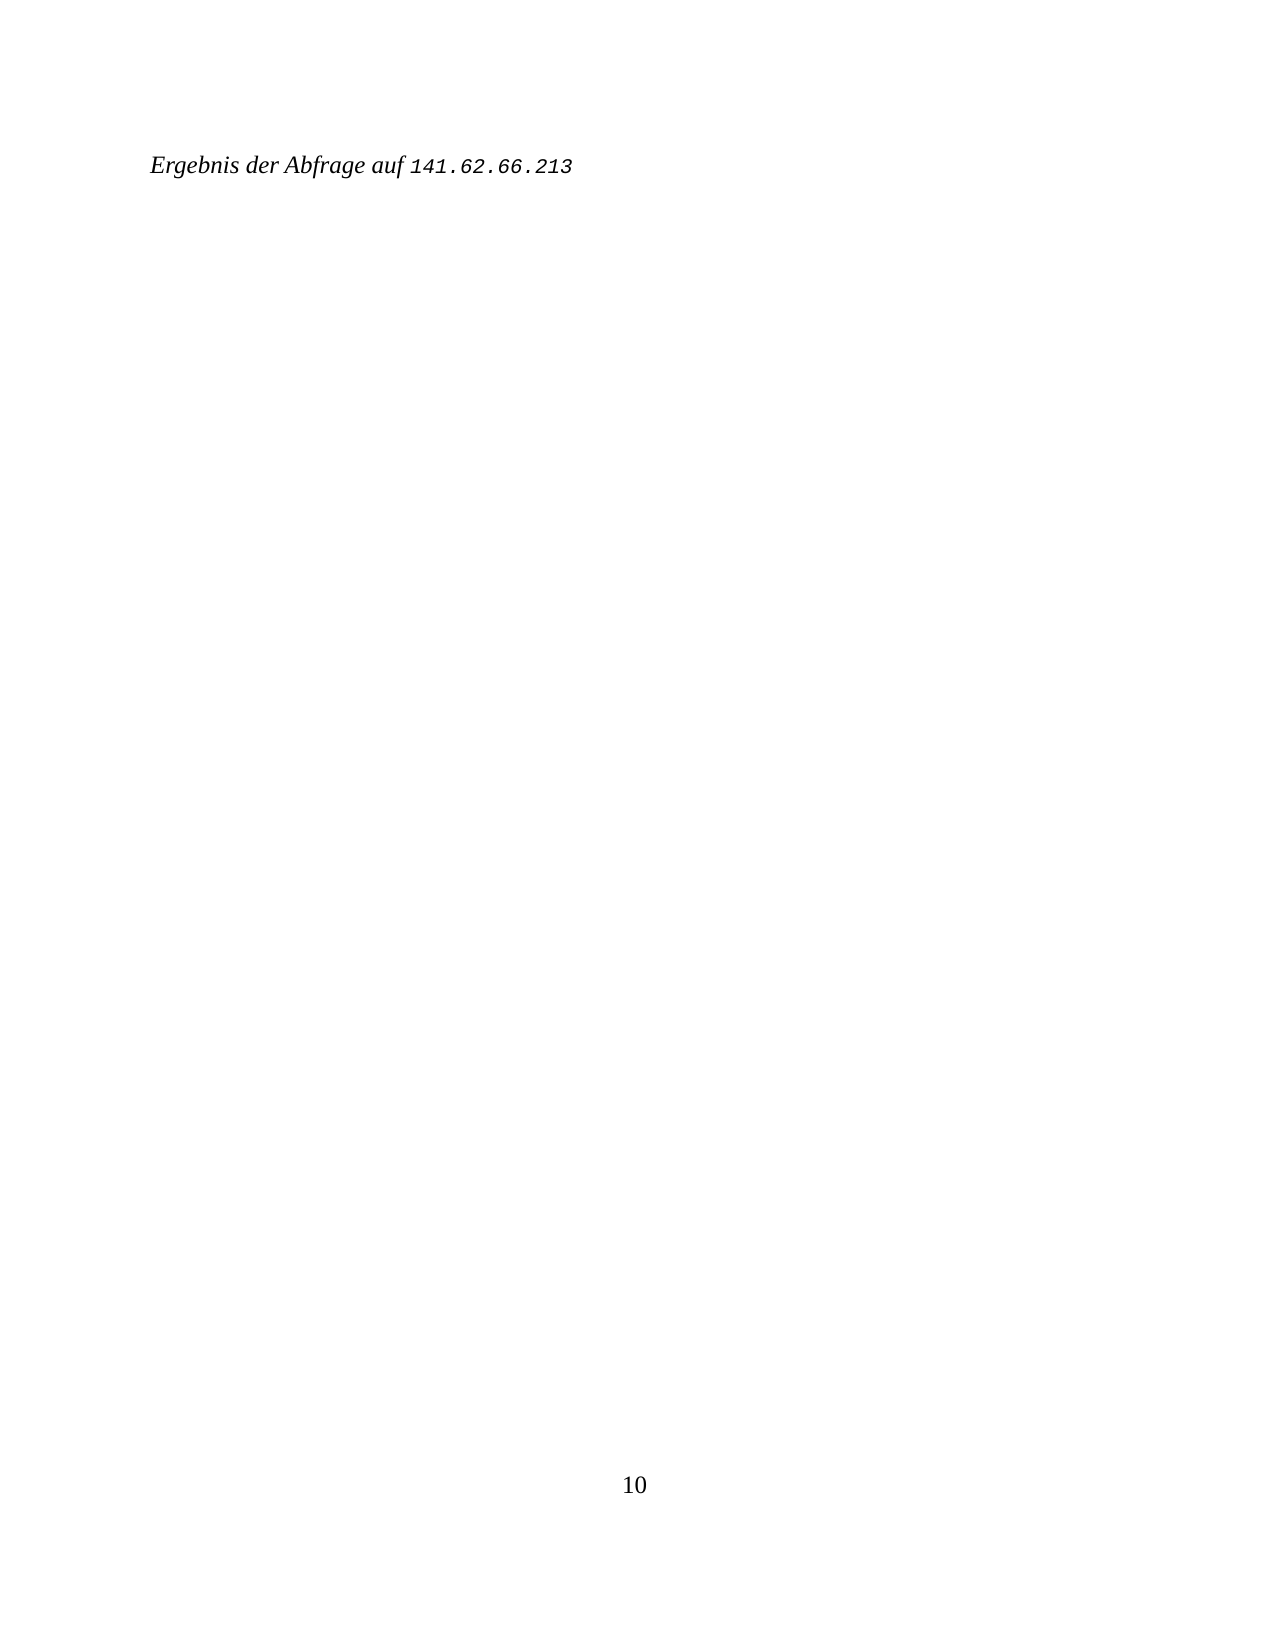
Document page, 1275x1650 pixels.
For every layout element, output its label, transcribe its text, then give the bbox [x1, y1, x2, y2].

text Ergebnis der Abfrage auf 141.62.66.213 [150, 150, 1125, 179]
